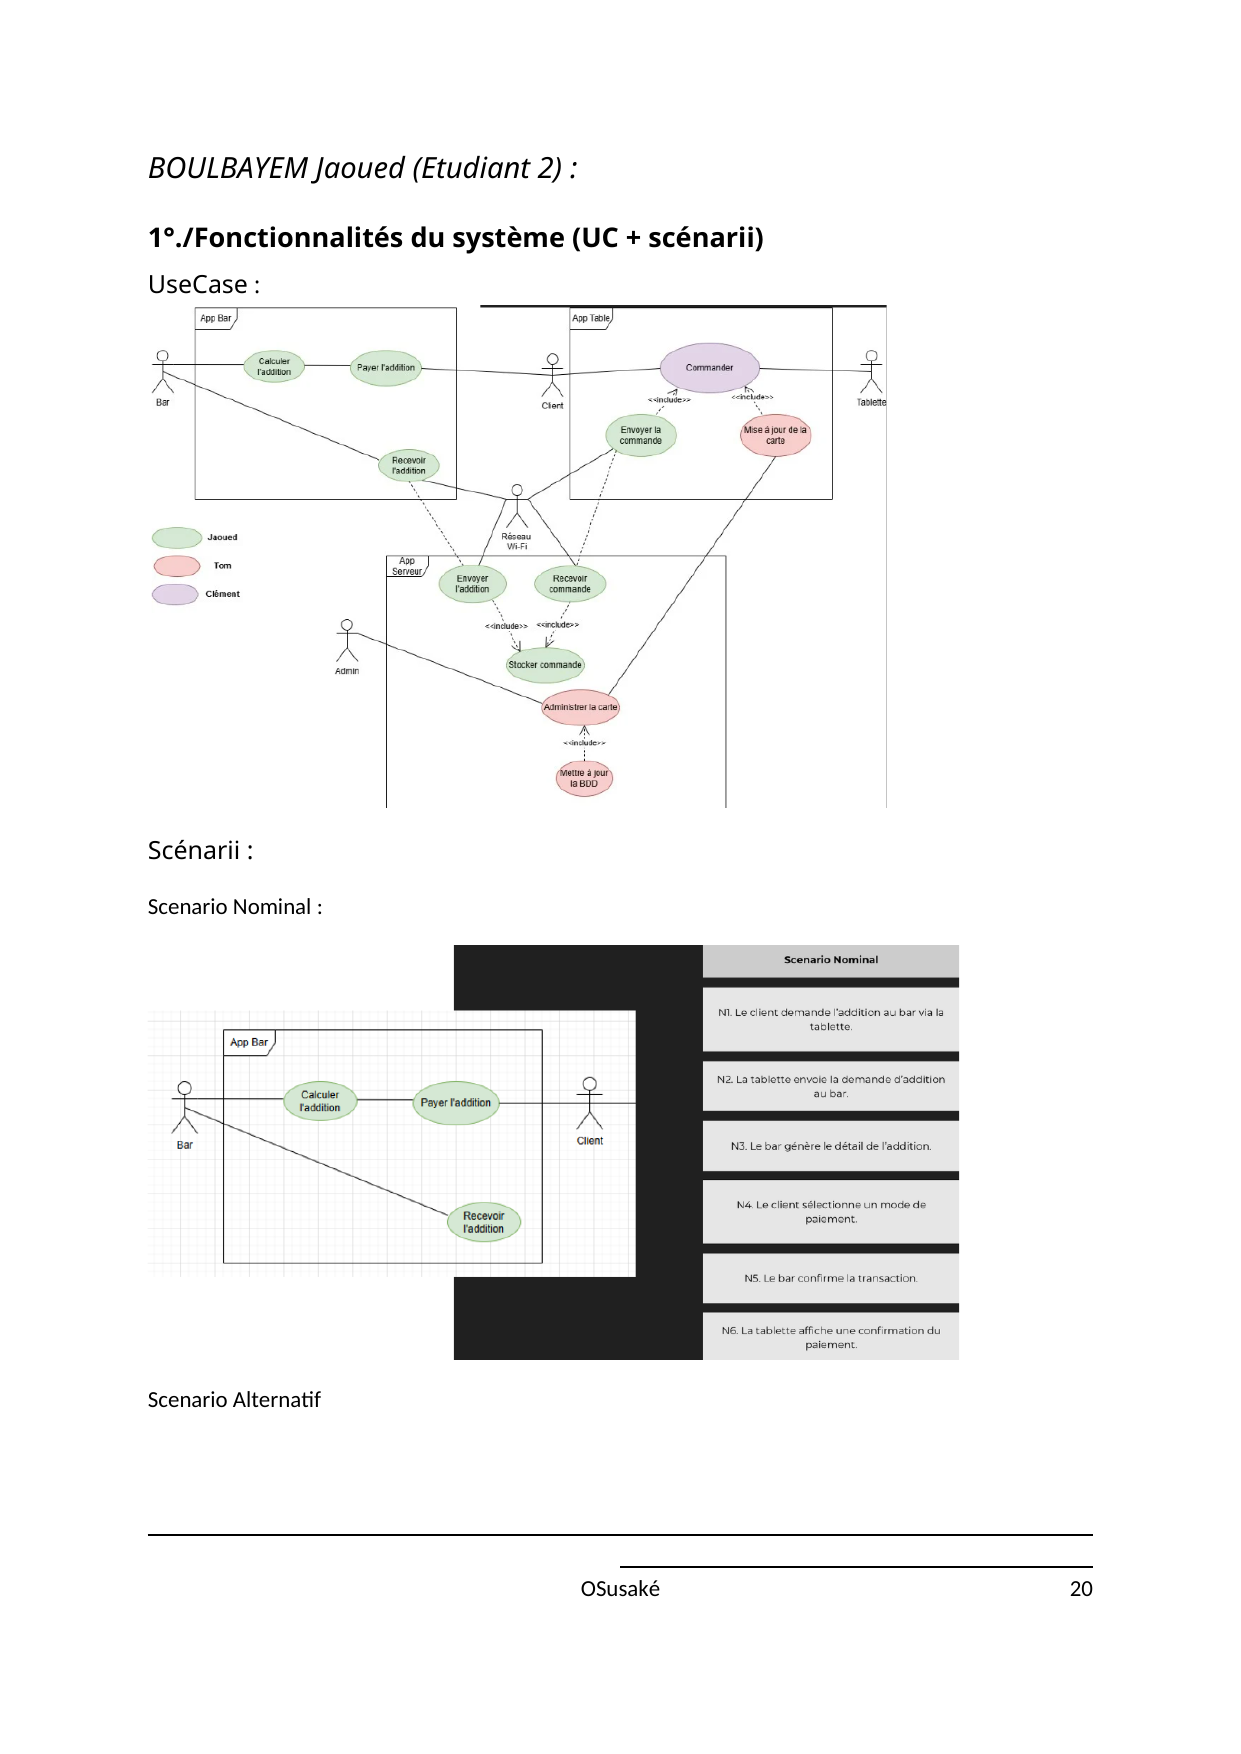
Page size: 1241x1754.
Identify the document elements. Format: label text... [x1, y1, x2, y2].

text Scenario Alternatif [148, 1385, 1093, 1413]
text Scénarii : [148, 832, 1093, 866]
picture [147, 305, 887, 808]
text UseCase : [148, 267, 1093, 807]
subtitle BOULBAYEM Jaoued (Etudiant 2) : [148, 148, 1093, 187]
picture [147, 945, 960, 1360]
subtitle 1°./Fonctionnalités du système (UC + scénarii) [148, 218, 1093, 255]
text Scenario Nominal : [148, 892, 1093, 920]
